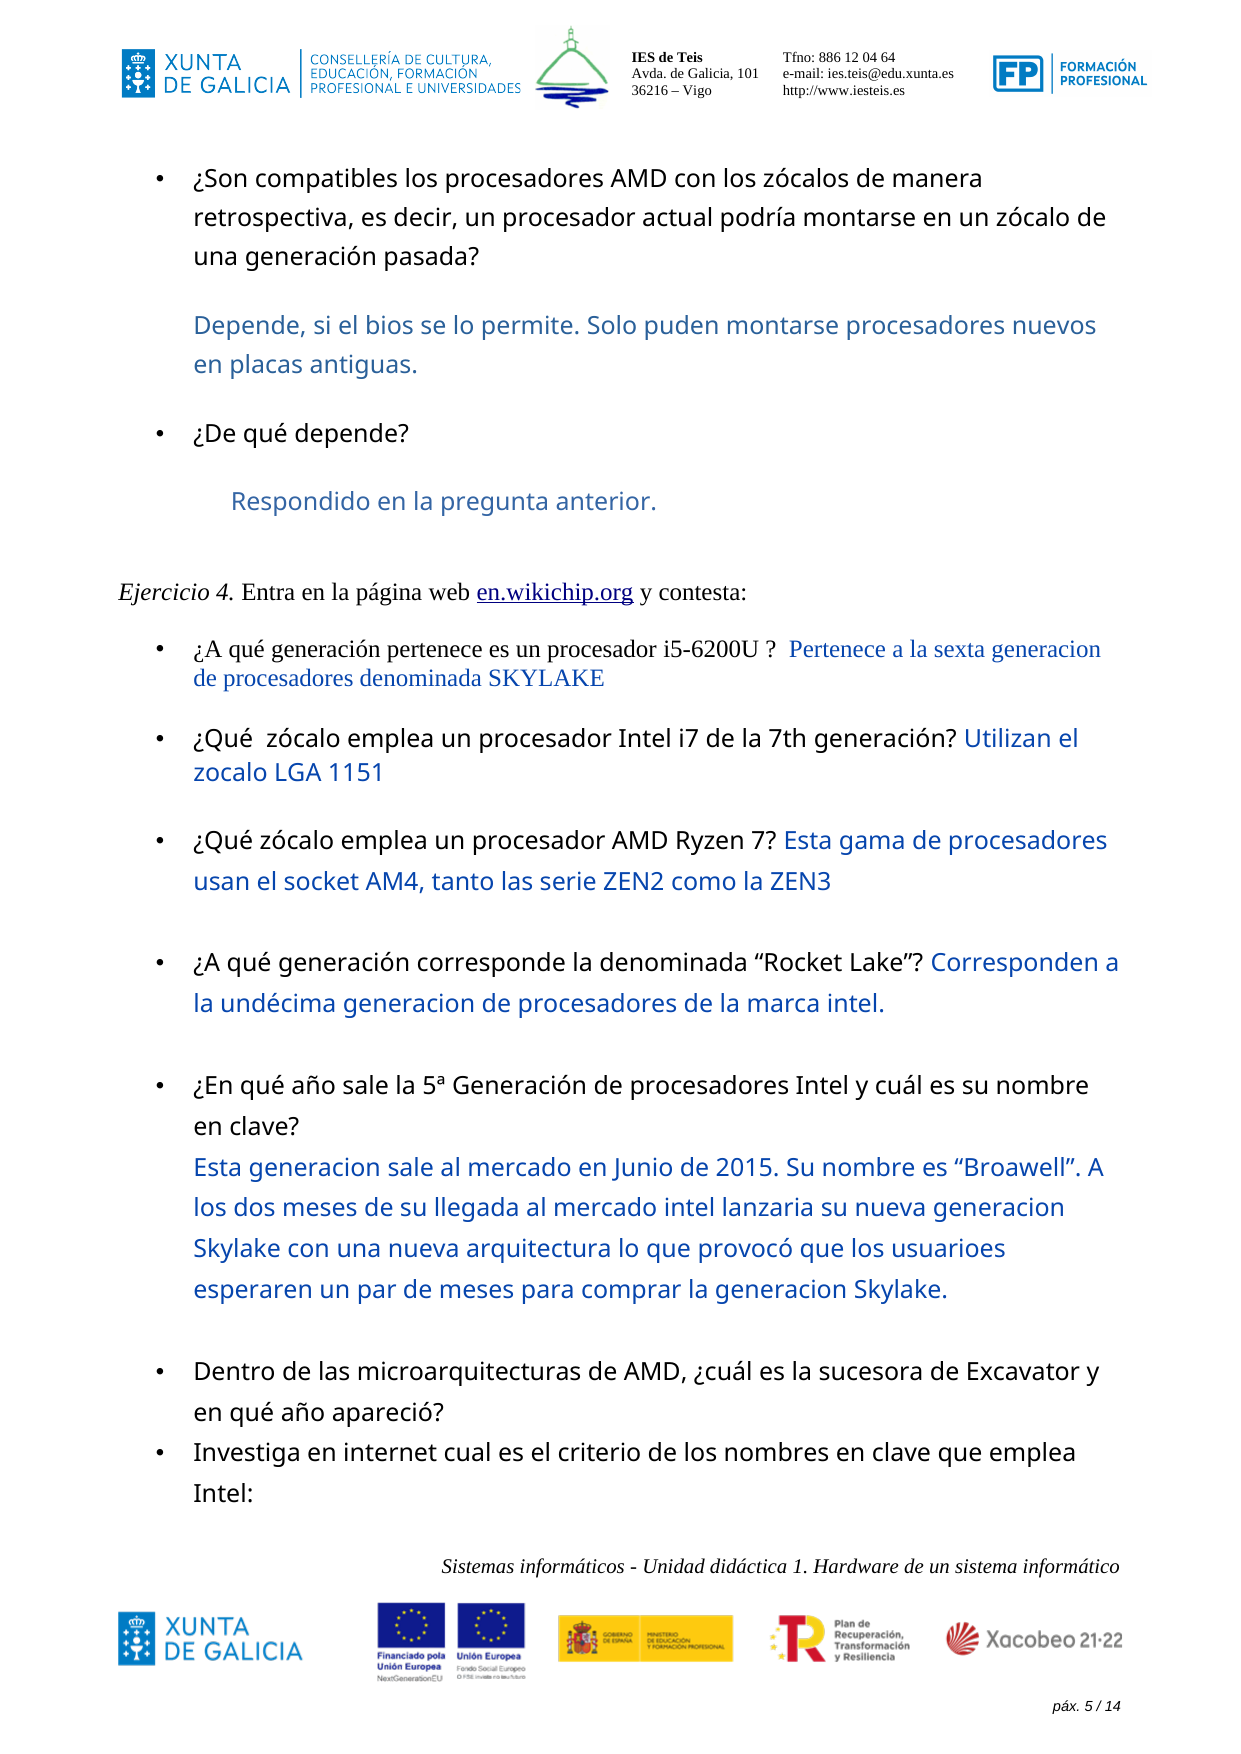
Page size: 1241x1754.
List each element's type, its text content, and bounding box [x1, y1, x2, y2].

picture [989, 50, 1153, 97]
list ¿De qué depende? [156, 415, 1122, 449]
list ¿A qué generación pertenece es un procesador i5-6200U ? Pertenece a la sexta generacion de procesadores denominada SKYLAKE [156, 634, 1122, 692]
list Respondido en la pregunta anterior. [193, 484, 1122, 518]
picture [118, 1592, 1123, 1688]
picture [121, 49, 521, 98]
list Dentro de las microarquitecturas de AMD, ¿cuál es la sucesora de Excavator y en qué año apareció? [156, 1353, 1122, 1428]
list Depende, si el bios se lo permite. Solo puden montarse procesadores nuevos en placas antiguas. [156, 307, 1122, 381]
list Investiga en internet cual es el criterio de los nombres en clave que emplea Intel: [156, 1435, 1122, 1510]
list ¿En qué año sale la 5ª Generación de procesadores Intel y cuál es su nombre en clave? [156, 1067, 1122, 1142]
list ¿Son compatibles los procesadores AMD con los zócalos de manera retrospectiva, es decir, un procesador actual podría montarse en un zócalo de una generación pasada? [156, 160, 1122, 273]
text Ejercicio 4. Entra en la página web en.wikichip.org y contesta: [118, 577, 1122, 605]
list ¿Qué zócalo emplea un procesador AMD Ryzen 7? Esta gama de procesadores usan el socket AM4, tanto las serie ZEN2 como la ZEN3 [156, 822, 1122, 897]
list Esta generacion sale al mercado en Junio de 2015. Su nombre es “Broawell”. A los dos meses de su llegada al mercado intel lanzaria su nueva generacion Skylake con una nueva arquitectura lo que provocó que los usuarioes esperaren un par de meses para comprar la generacion Skylake. [156, 1149, 1122, 1306]
list ¿A qué generación corresponde la denominada “Rocket Lake”? Corresponden a la undécima generacion de procesadores de la marca intel. [156, 945, 1122, 1020]
list ¿Qué zócalo emplea un procesador Intel i7 de la 7th generación? Utilizan el zocalo LGA 1151 [156, 720, 1122, 788]
picture [534, 25, 611, 110]
